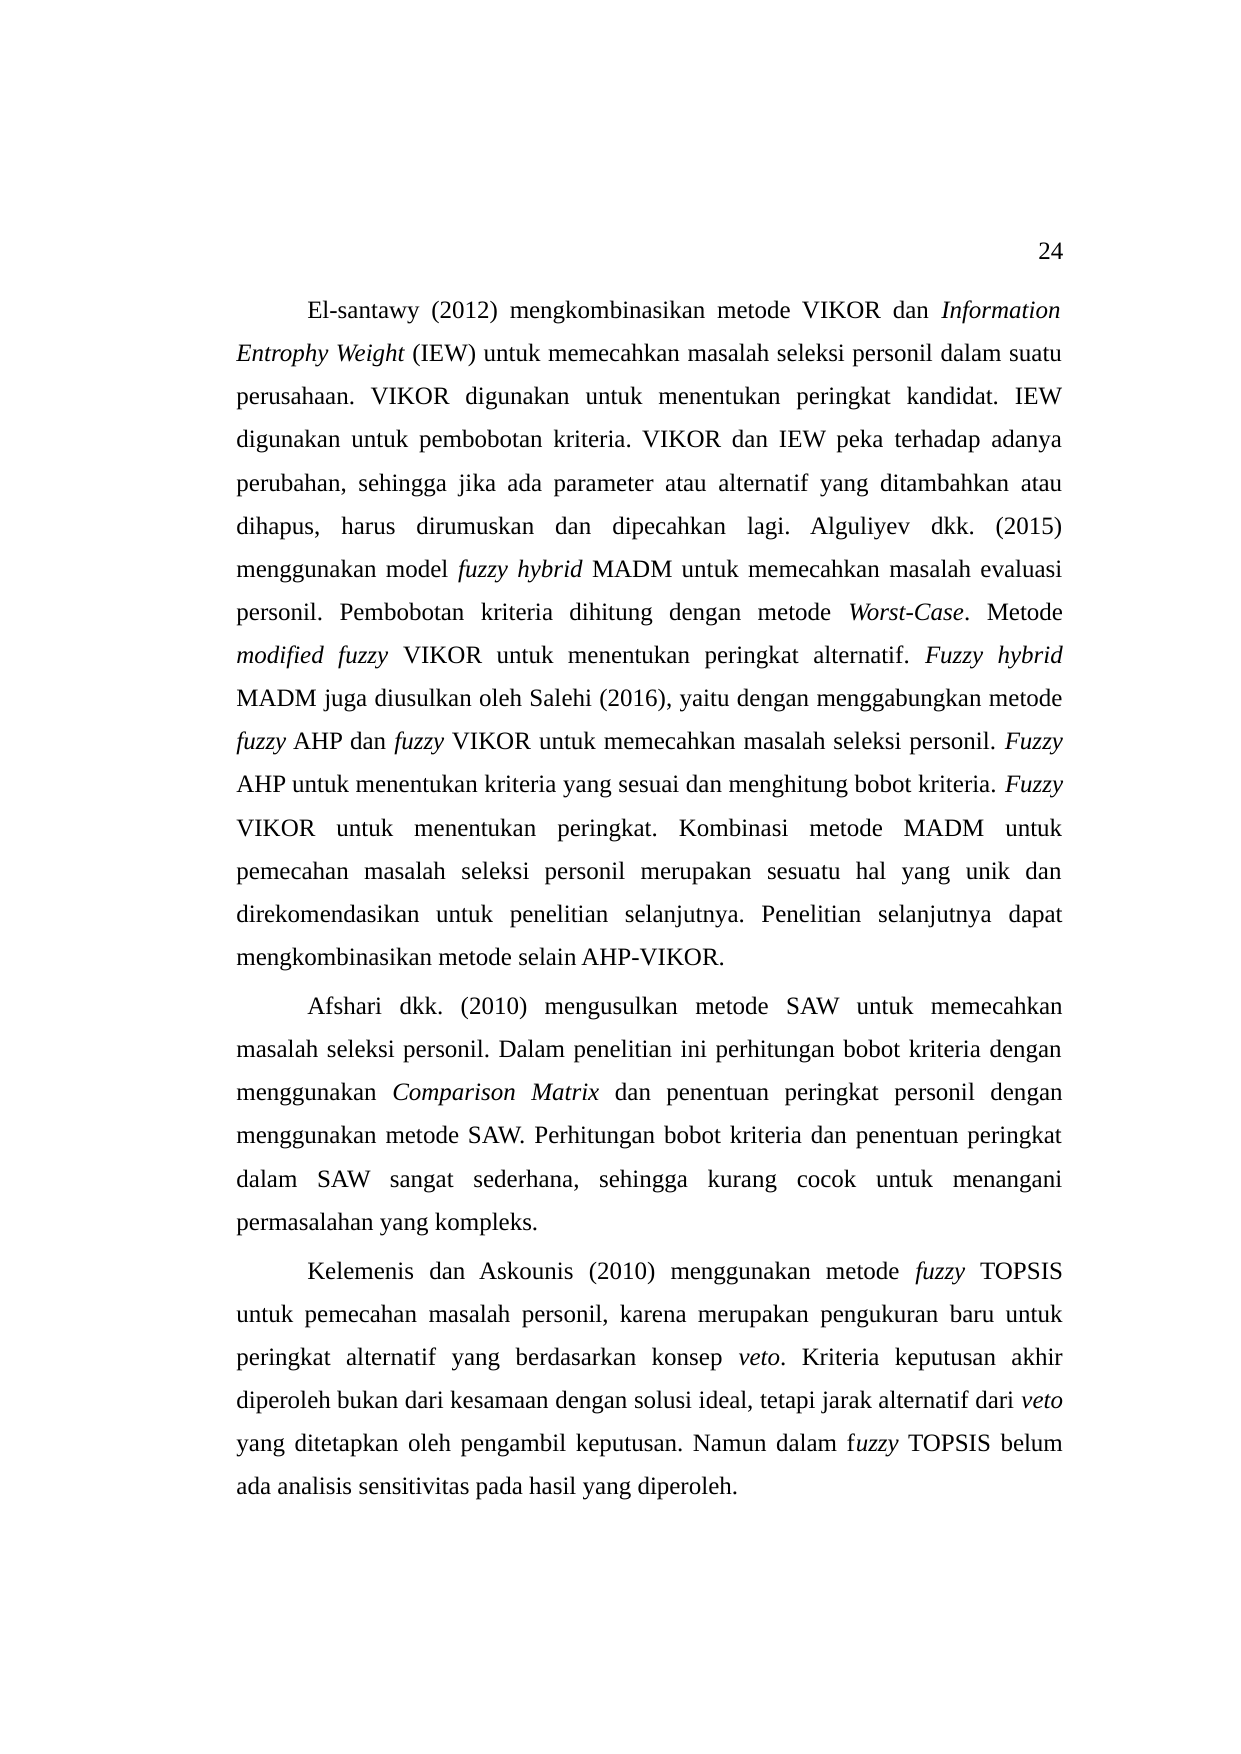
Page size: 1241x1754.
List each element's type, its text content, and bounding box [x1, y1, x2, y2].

text Afshari dkk. (2010) mengusulkan metode SAW untuk memecahkan masalah seleksi personil. Dalam penelitian ini perhitungan bobot kriteria dengan menggunakan Comparison Matrix dan penentuan peringkat personil dengan menggunakan metode SAW. Perhitungan bobot kriteria dan penentuan peringkat dalam SAW sangat sederhana, sehingga kurang cocok untuk menangani permasalahan yang kompleks. [236, 991, 1063, 1236]
text Kelemenis dan Askounis (2010) menggunakan metode fuzzy TOPSIS untuk pemecahan masalah personil, karena merupakan pengukuran baru untuk peringkat alternatif yang berdasarkan konsep veto. Kriteria keputusan akhir diperoleh bukan dari kesamaan dengan solusi ideal, tetapi jarak alternatif dari veto yang ditetapkan oleh pengambil keputusan. Namun dalam fuzzy TOPSIS belum ada analisis sensitivitas pada hasil yang diperoleh. [236, 1256, 1063, 1500]
text El-santawy (2012) mengkombinasikan metode VIKOR dan Information Entrophy Weight (IEW) untuk memecahkan masalah seleksi personil dalam suatu perusahaan. VIKOR digunakan untuk menentukan peringkat kandidat. IEW digunakan untuk pembobotan kriteria. VIKOR dan IEW peka terhadap adanya perubahan, sehingga jika ada parameter atau alternatif yang ditambahkan atau dihapus, harus dirumuskan dan dipecahkan lagi. Alguliyev dkk. (2015) menggunakan model fuzzy hybrid MADM untuk memecahkan masalah evaluasi personil. Pembobotan kriteria dihitung dengan metode Worst-Case. Metode modified fuzzy VIKOR untuk menentukan peringkat alternatif. Fuzzy hybrid MADM juga diusulkan oleh Salehi (2016), yaitu dengan menggabungkan metode fuzzy AHP dan fuzzy VIKOR untuk memecahkan masalah seleksi personil. Fuzzy AHP untuk menentukan kriteria yang sesuai dan menghitung bobot kriteria. Fuzzy VIKOR untuk menentukan peringkat. Kombinasi metode MADM untuk pemecahan masalah seleksi personil merupakan sesuatu hal yang unik dan direkomendasikan untuk penelitian selanjutnya. Penelitian selanjutnya dapat mengkombinasikan metode selain AHP-VIKOR. [236, 295, 1063, 971]
